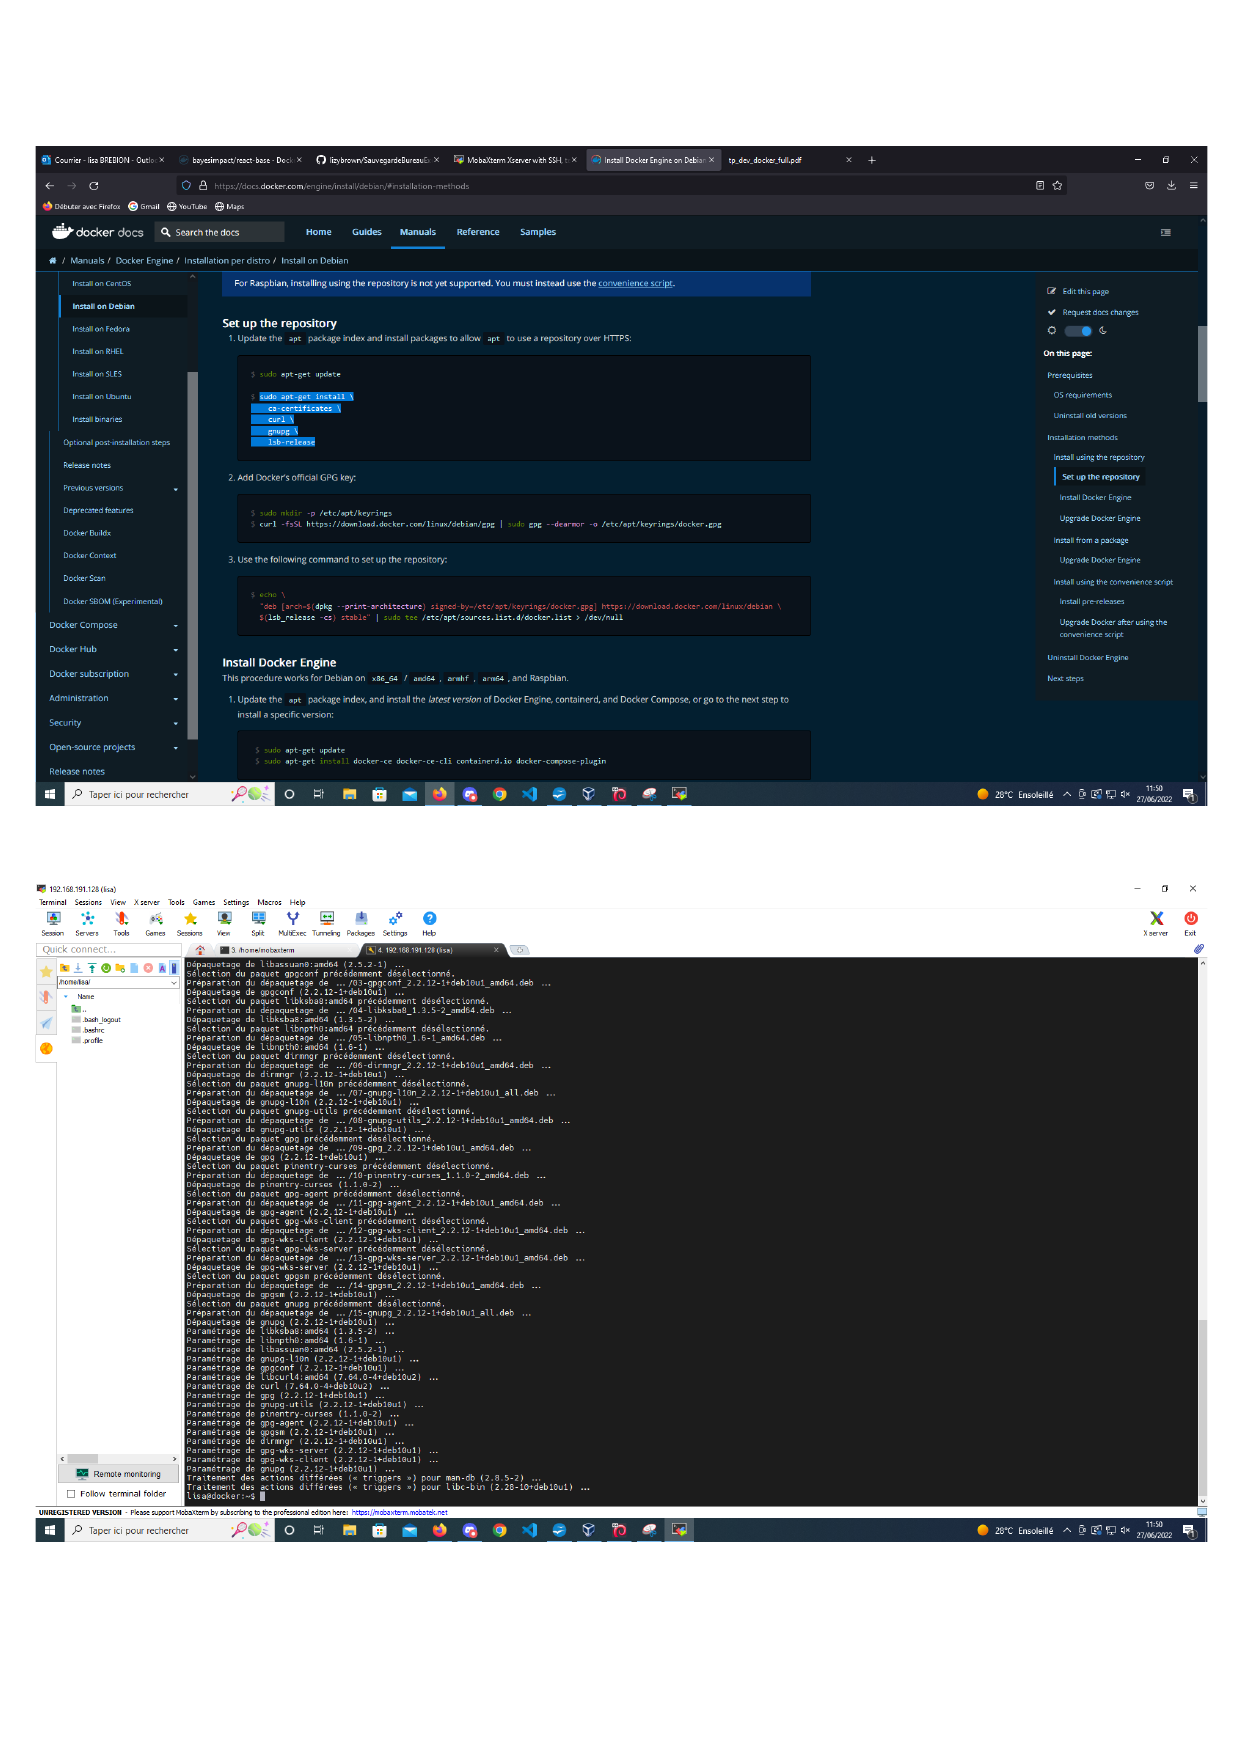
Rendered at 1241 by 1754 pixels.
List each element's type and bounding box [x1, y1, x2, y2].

picture [35, 146, 1208, 806]
picture [35, 882, 1208, 1542]
